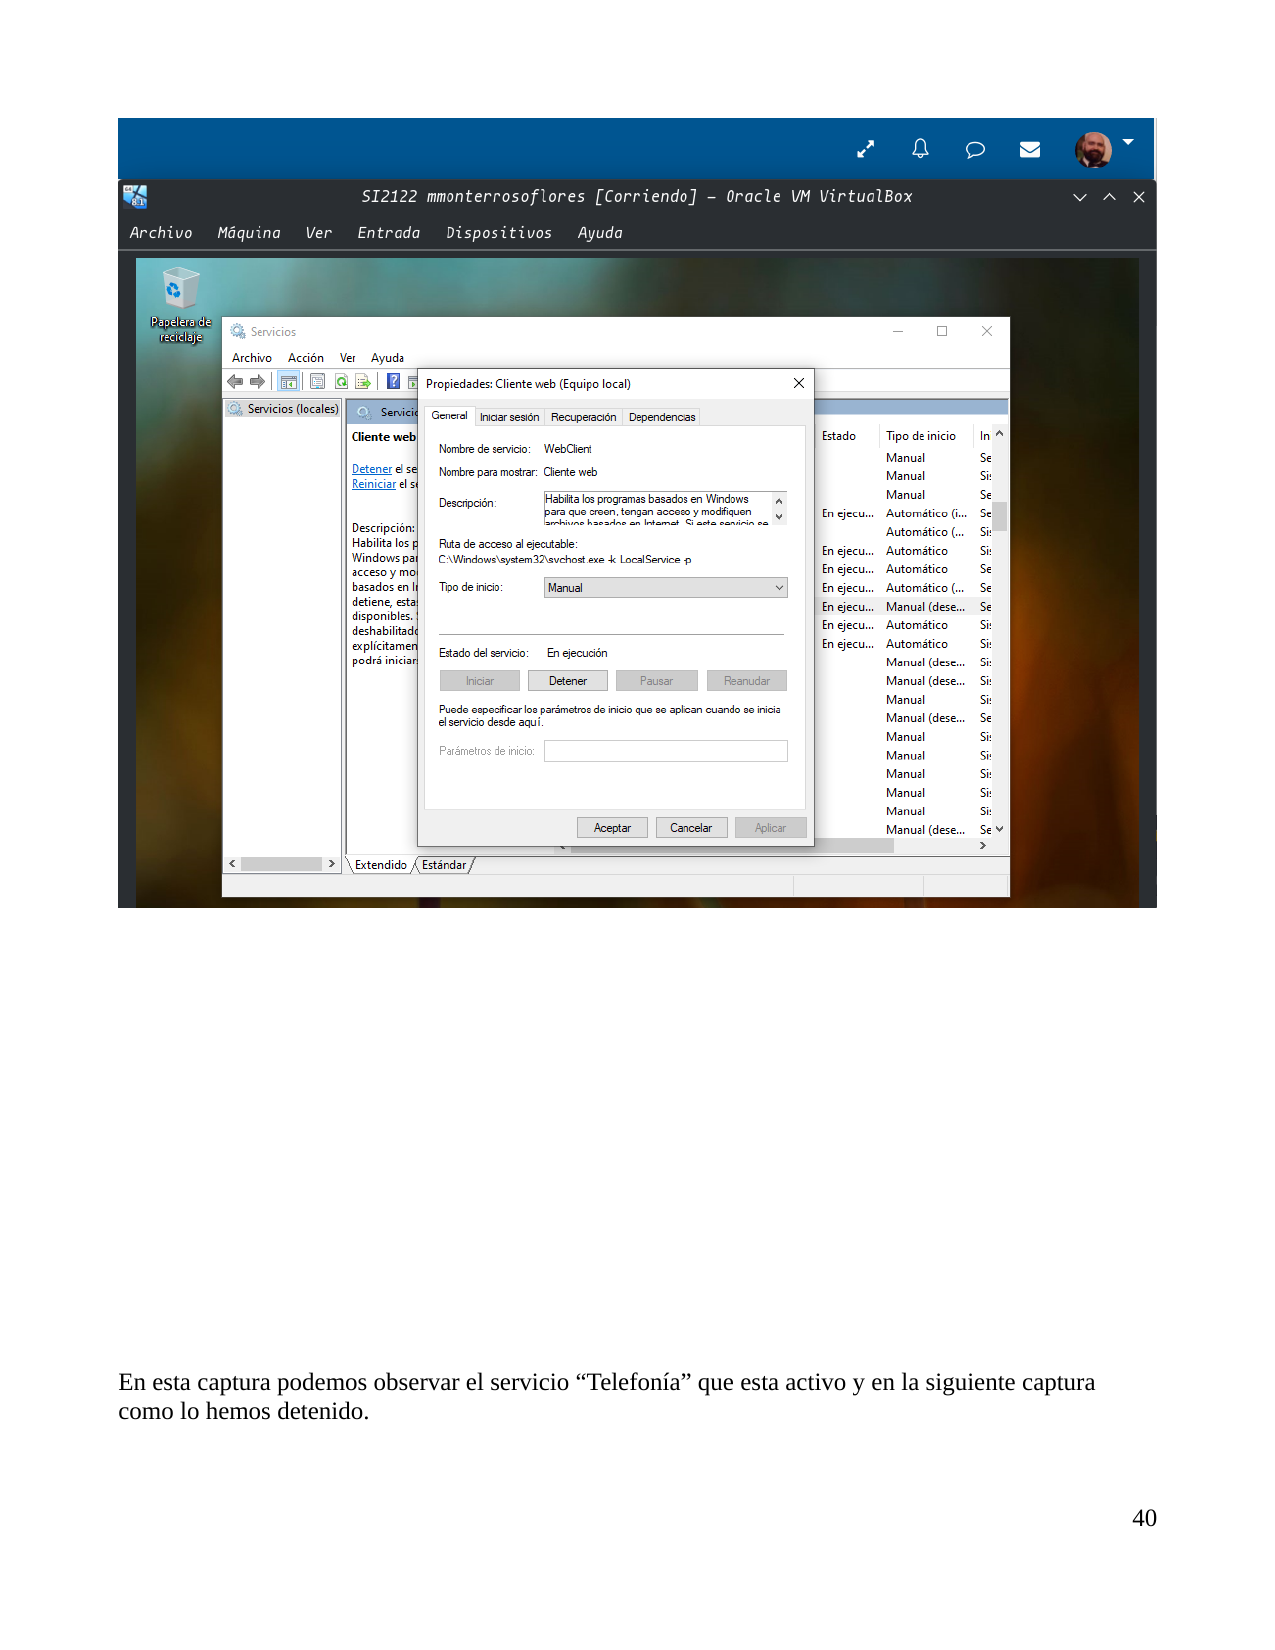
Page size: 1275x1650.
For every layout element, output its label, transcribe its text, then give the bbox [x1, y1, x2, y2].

picture [118, 118, 1157, 908]
table_header [118, 908, 1157, 936]
text En esta captura podemos observar el servicio “Telefonía” que esta activo y en la siguiente captura como lo hemos detenido. [118, 1367, 1157, 1425]
